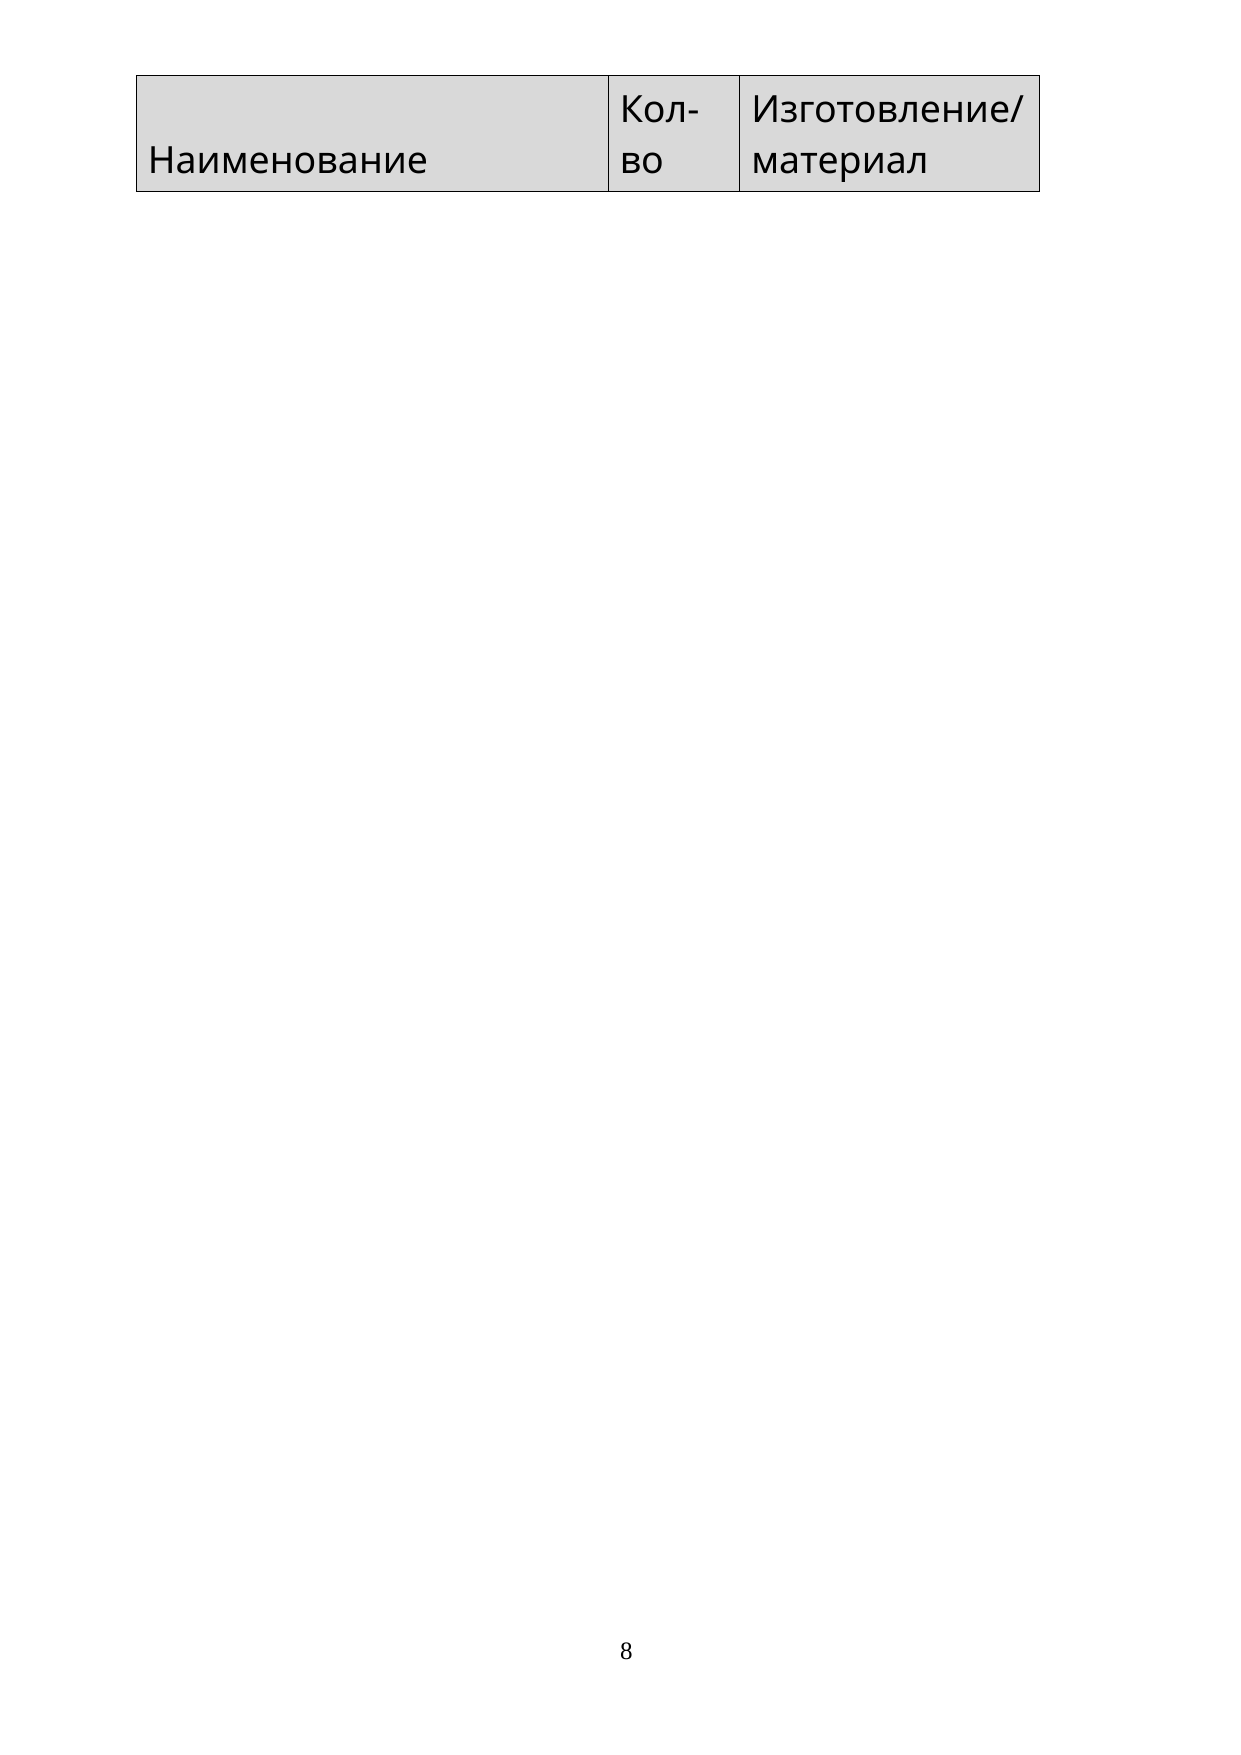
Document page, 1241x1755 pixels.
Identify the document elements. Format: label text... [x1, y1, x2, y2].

table_header Наименование [137, 76, 608, 191]
table_header Изготовление/материал [740, 76, 1039, 191]
table_header Кол-во [609, 76, 739, 191]
